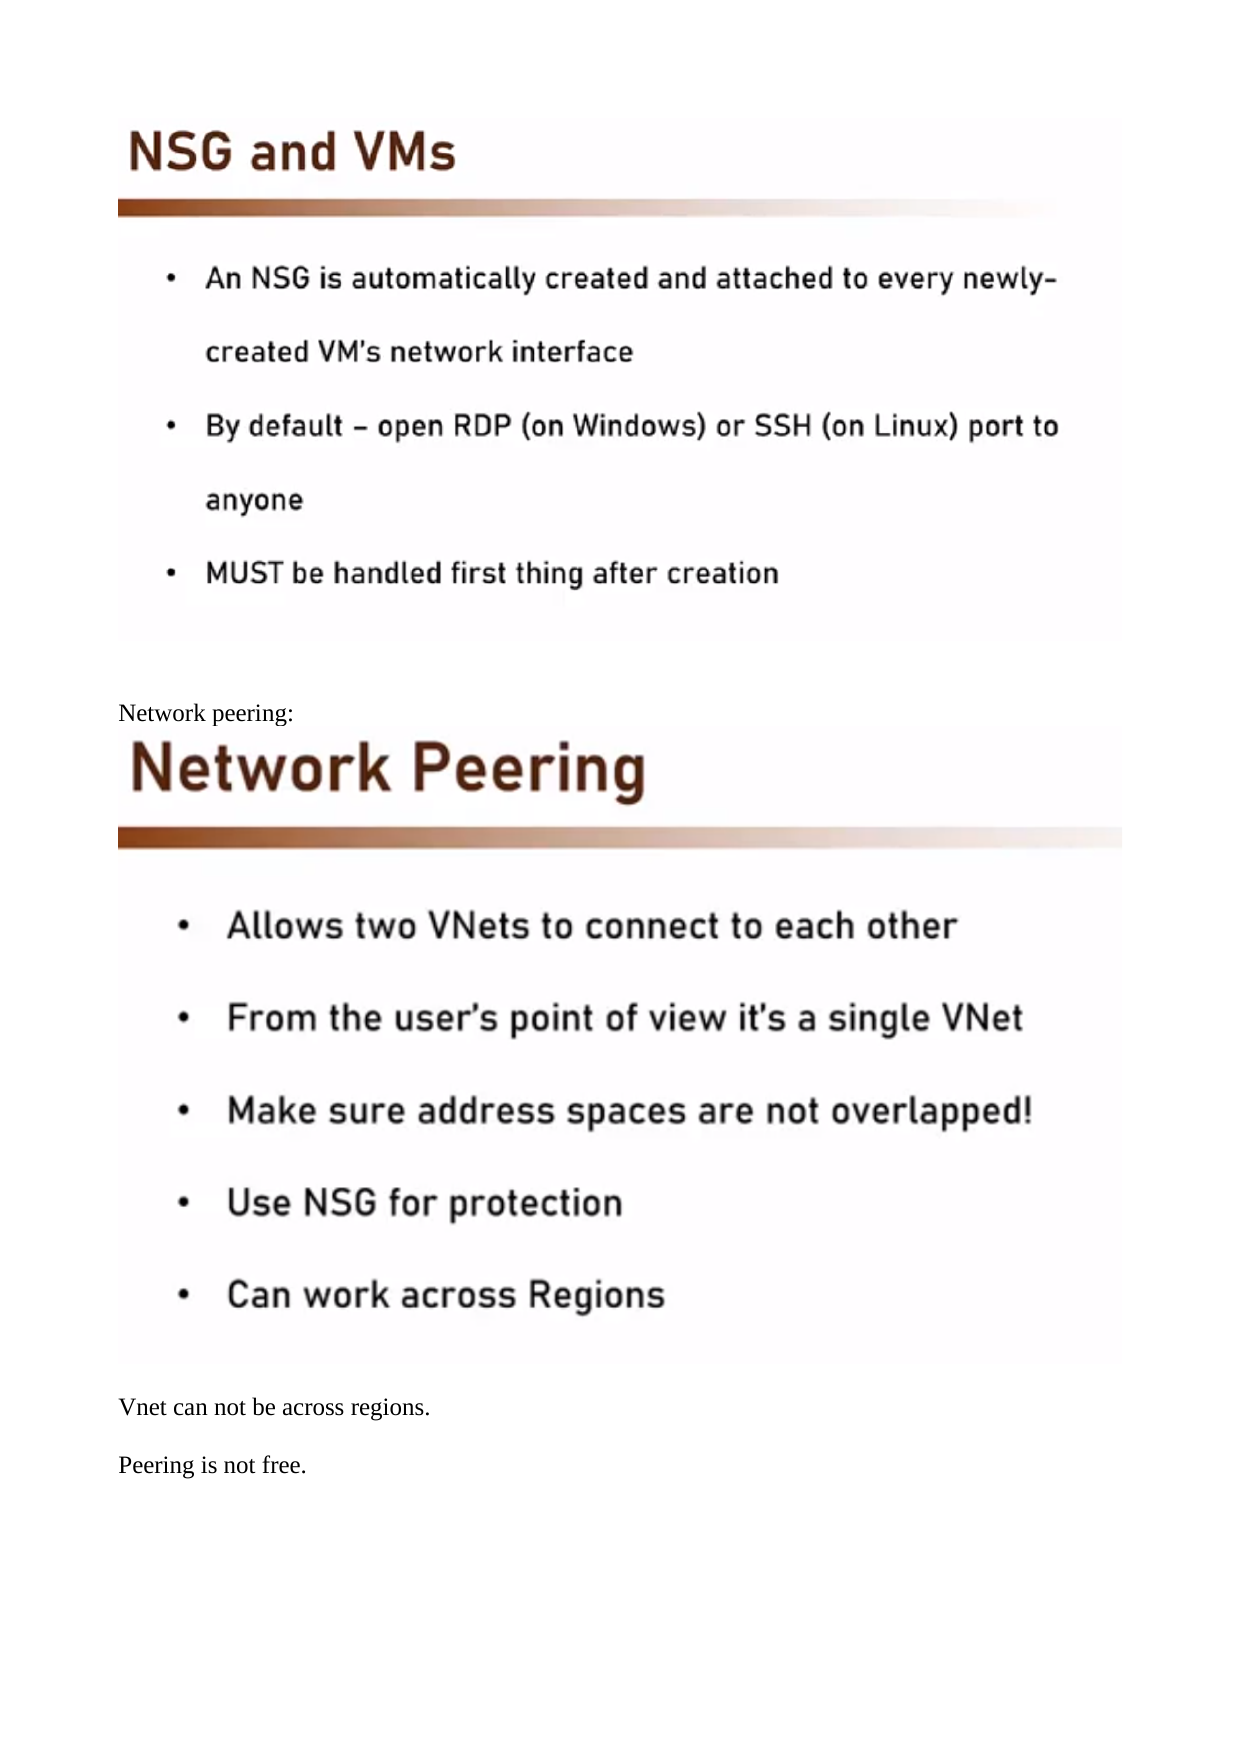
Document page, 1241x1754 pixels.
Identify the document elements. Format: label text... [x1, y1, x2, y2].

text Peering is not free. [118, 1450, 1122, 1479]
picture [118, 118, 1123, 641]
picture [118, 726, 1123, 1364]
text Vnet can not be across regions. [118, 1392, 1122, 1421]
text Network peering: [118, 698, 1122, 726]
